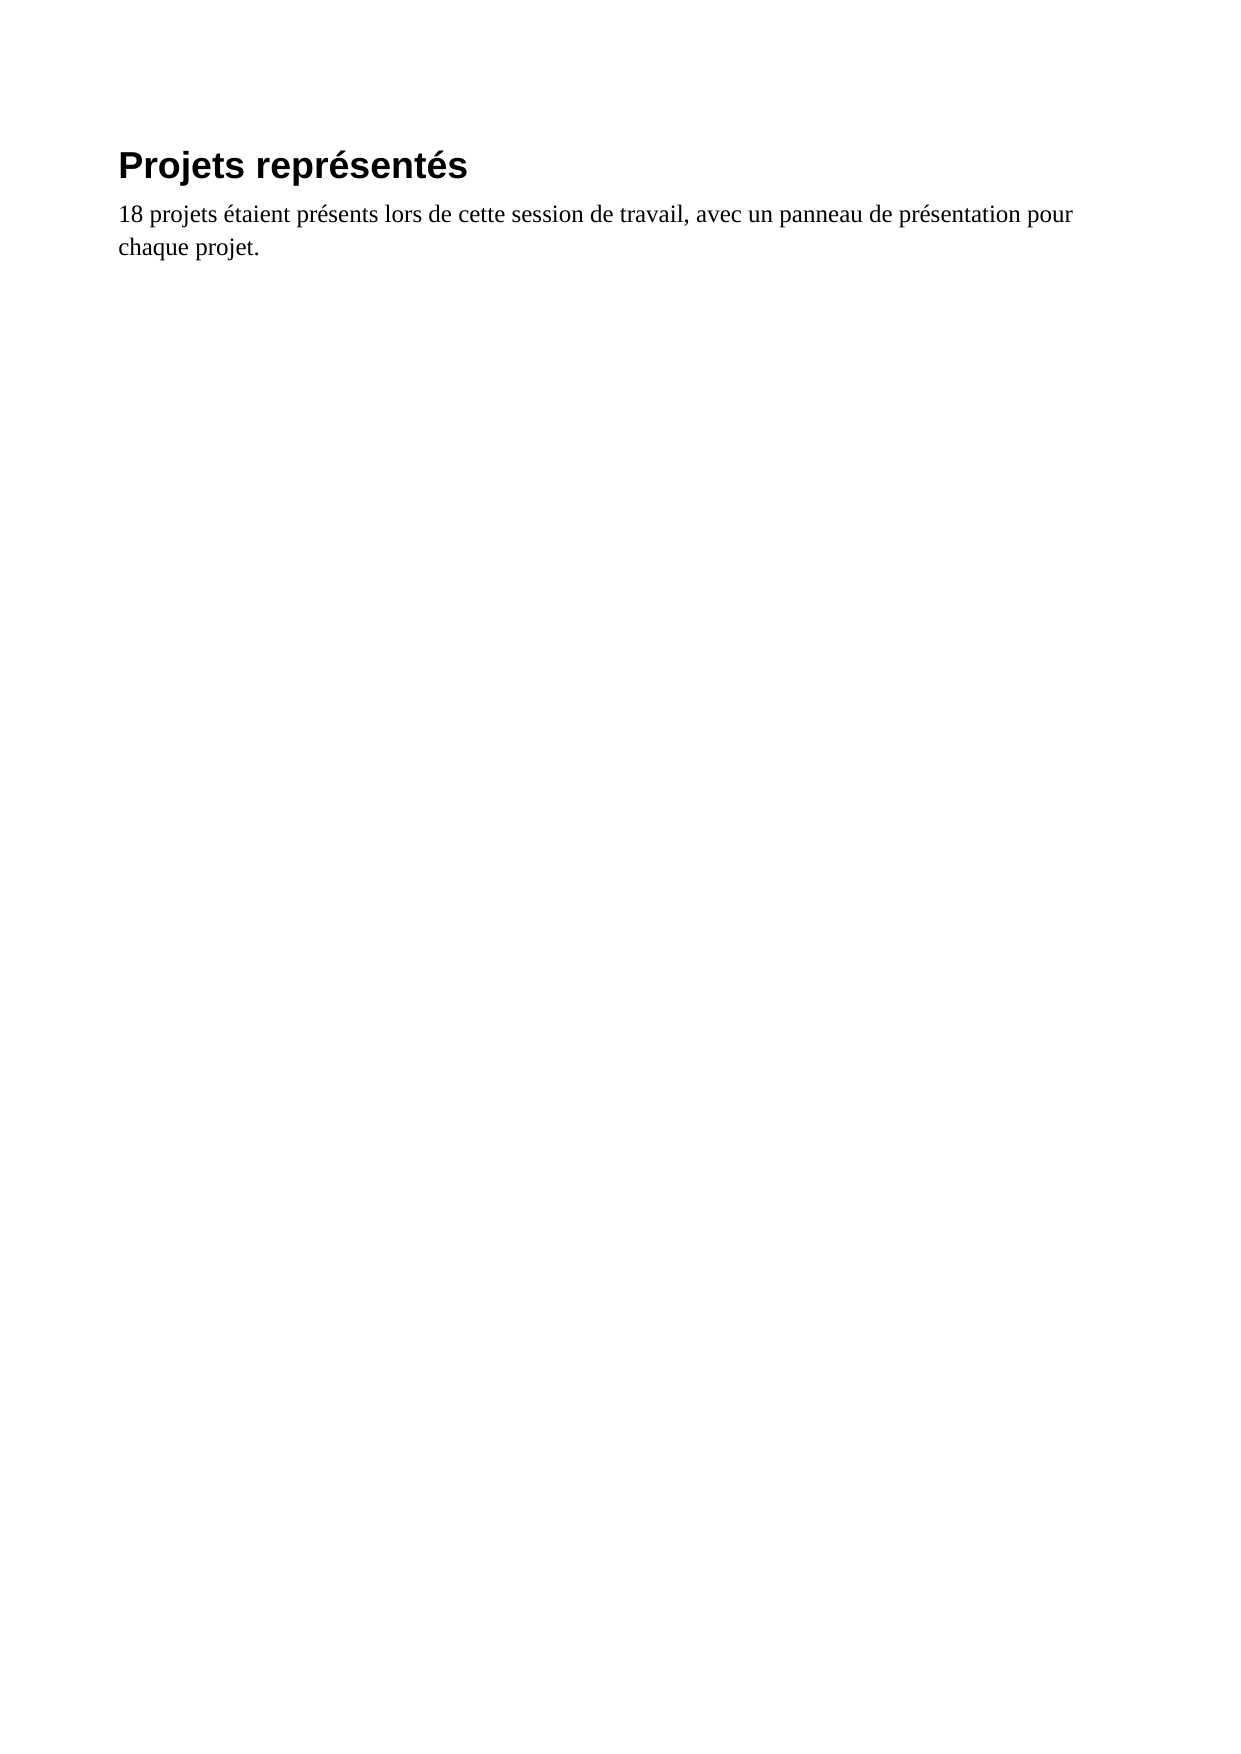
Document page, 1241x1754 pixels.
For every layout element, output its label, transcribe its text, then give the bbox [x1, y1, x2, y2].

text 18 projets étaient présents lors de cette session de travail, avec un panneau de présentation pour chaque projet. [118, 199, 1122, 261]
subtitle Projets représentés [118, 143, 1122, 186]
